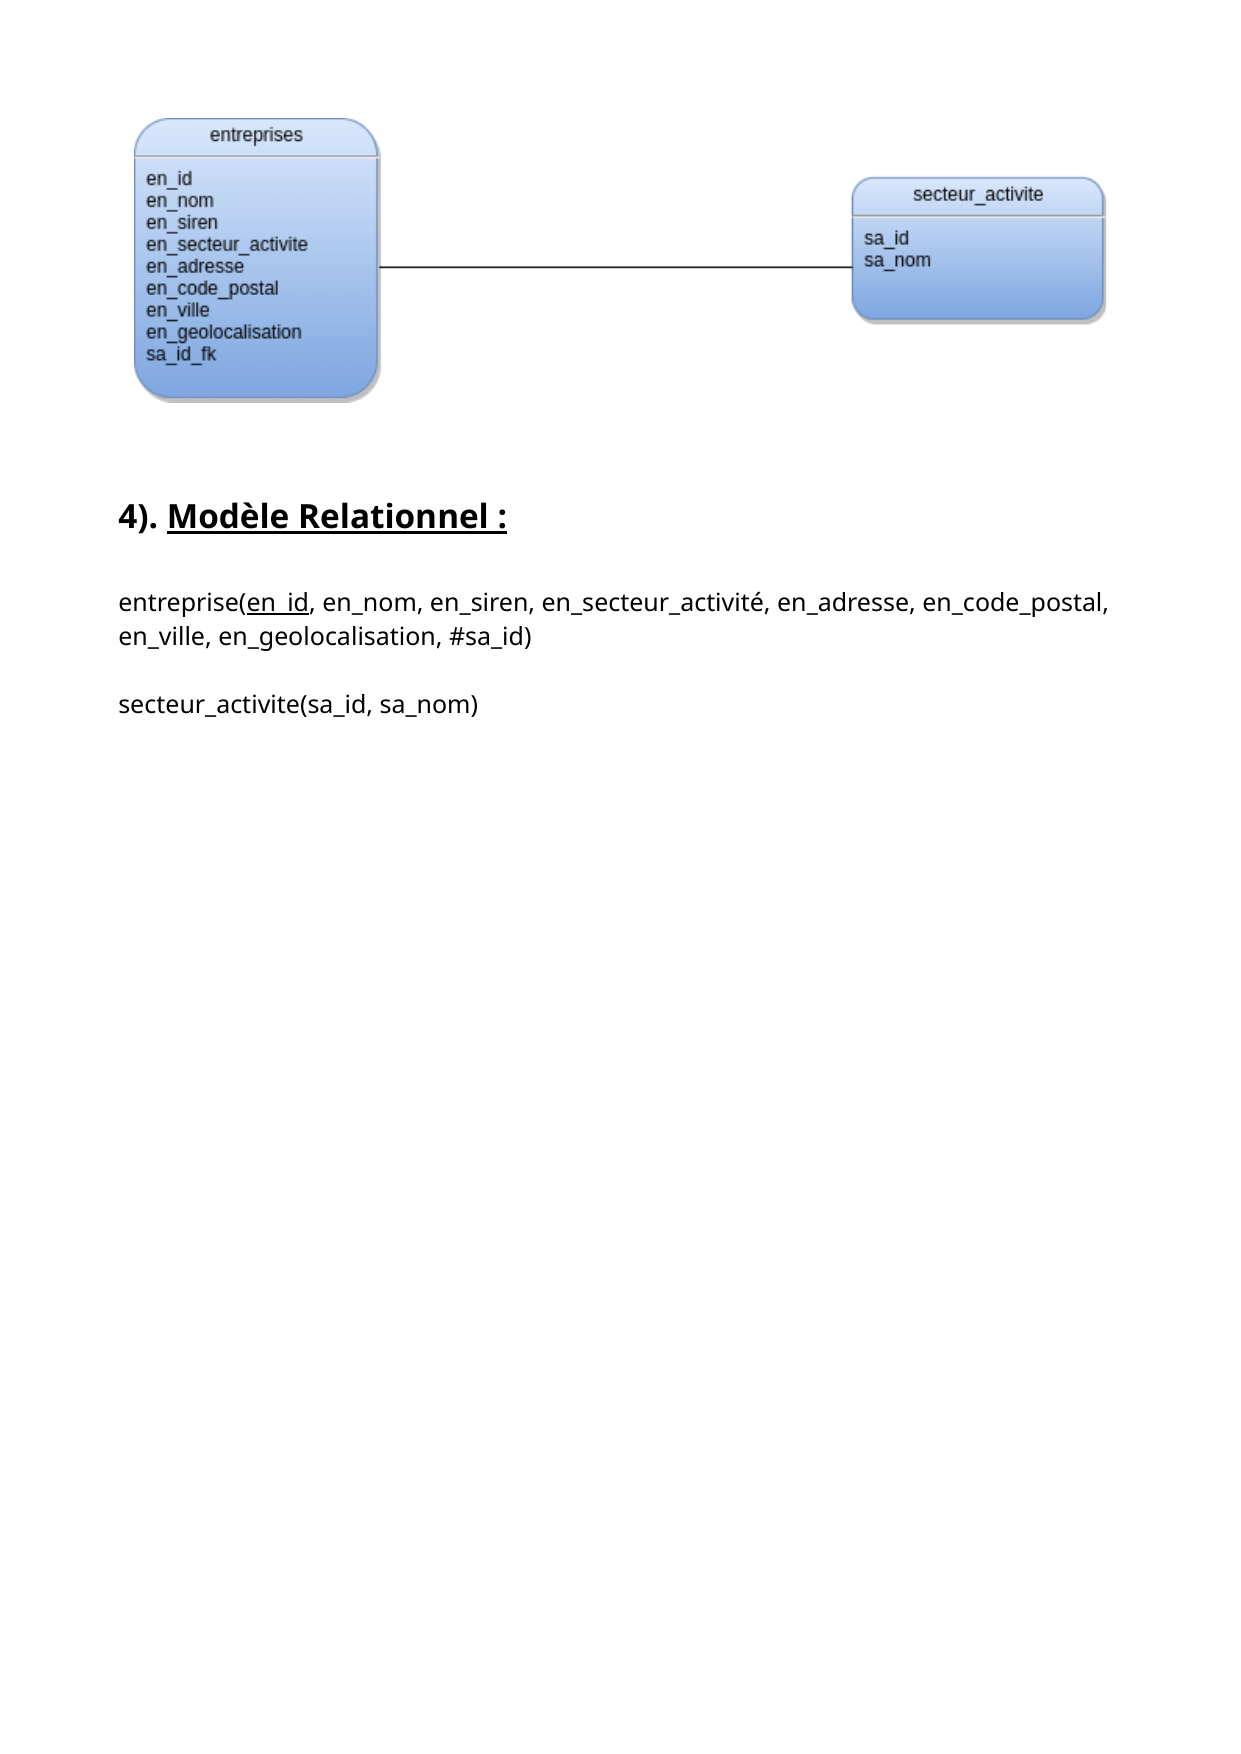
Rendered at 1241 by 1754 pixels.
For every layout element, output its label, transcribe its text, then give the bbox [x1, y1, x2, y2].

text 4). Modèle Relationnel : [118, 493, 1122, 539]
text entreprise(en_id, en_nom, en_siren, en_secteur_activité, en_adresse, en_code_postal, en_ville, en_geolocalisation, #sa_id) [118, 584, 1122, 652]
text secteur_activite(sa_id, sa_nom) [118, 686, 1122, 720]
picture [134, 118, 1107, 403]
